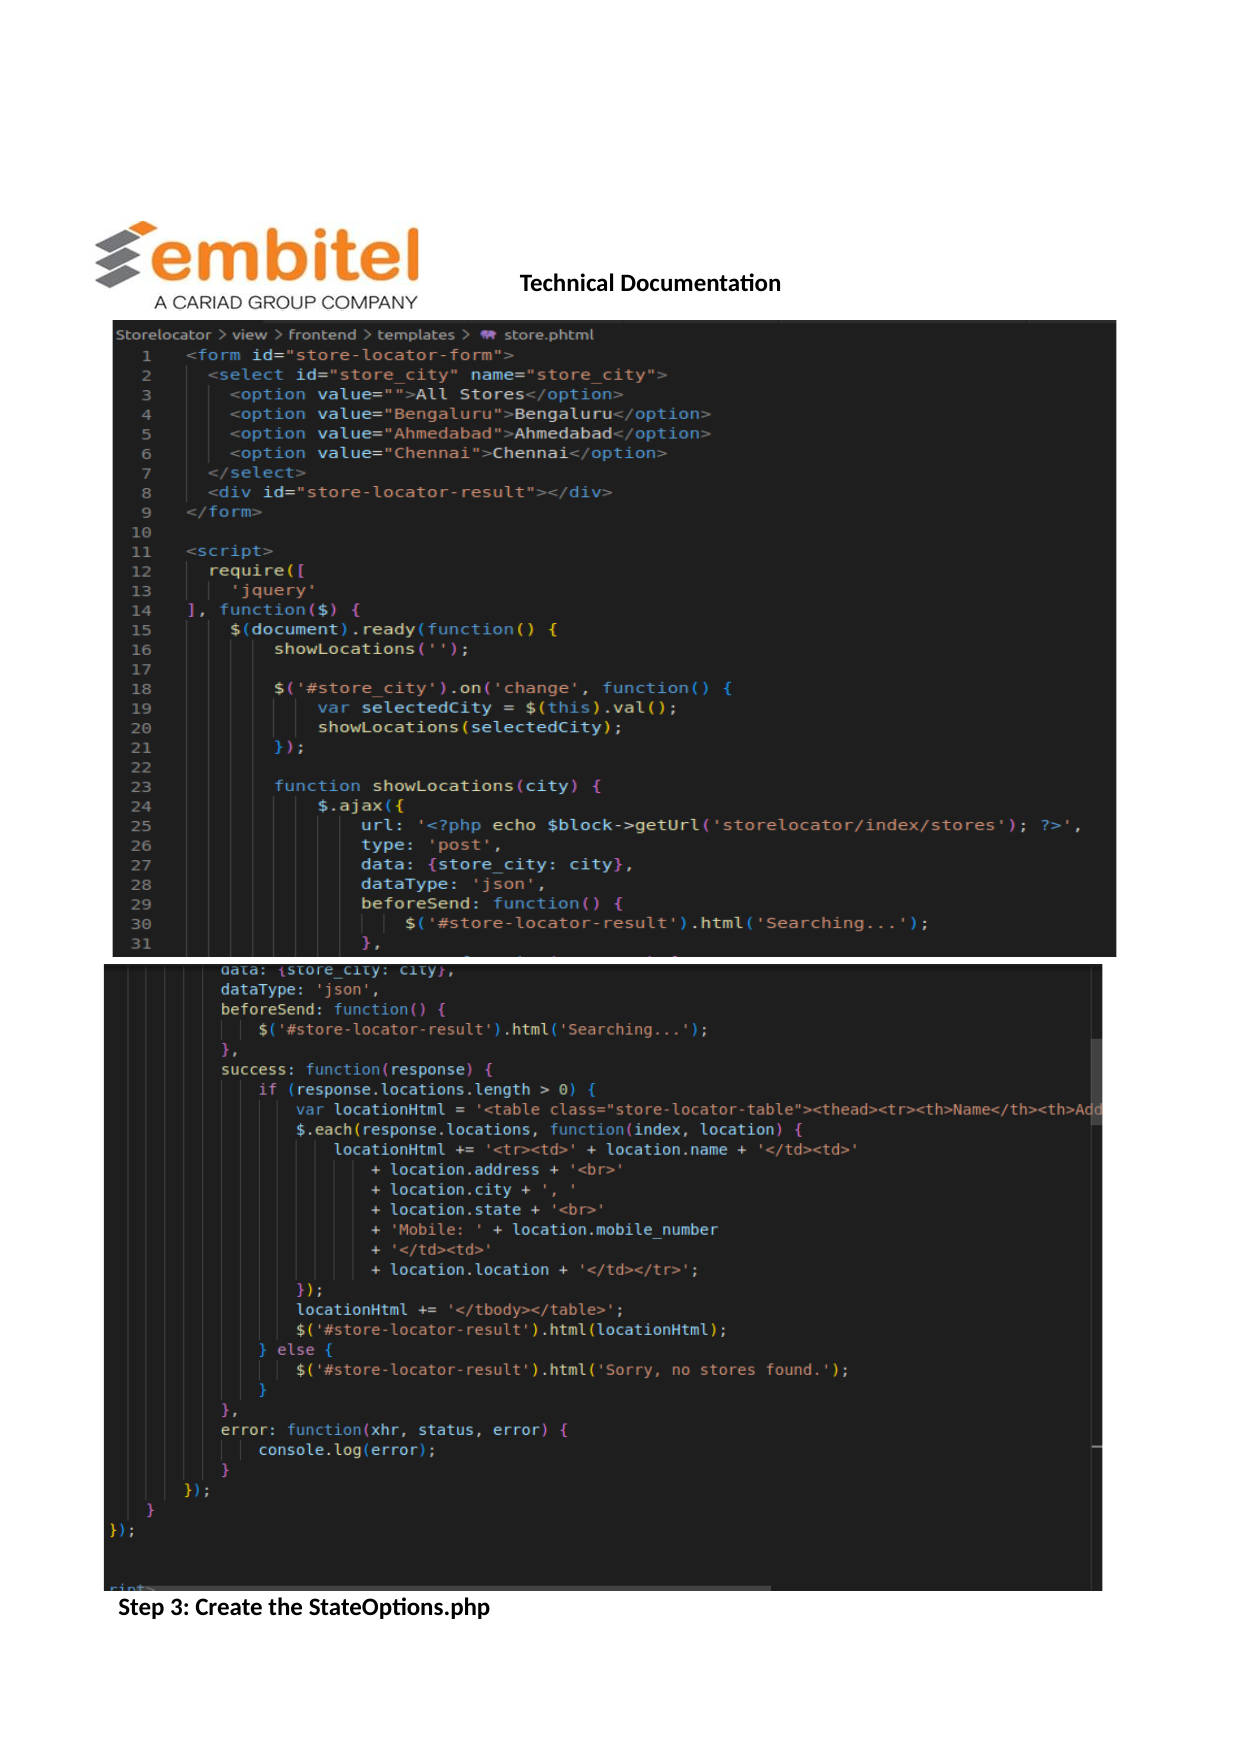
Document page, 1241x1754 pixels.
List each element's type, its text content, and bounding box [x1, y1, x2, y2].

picture [95, 221, 419, 311]
picture [103, 964, 1103, 1591]
text Step 3: Create the StateOptions.php [118, 366, 1122, 1621]
text Technical Documentation [419, 267, 1122, 297]
picture [112, 320, 1117, 957]
